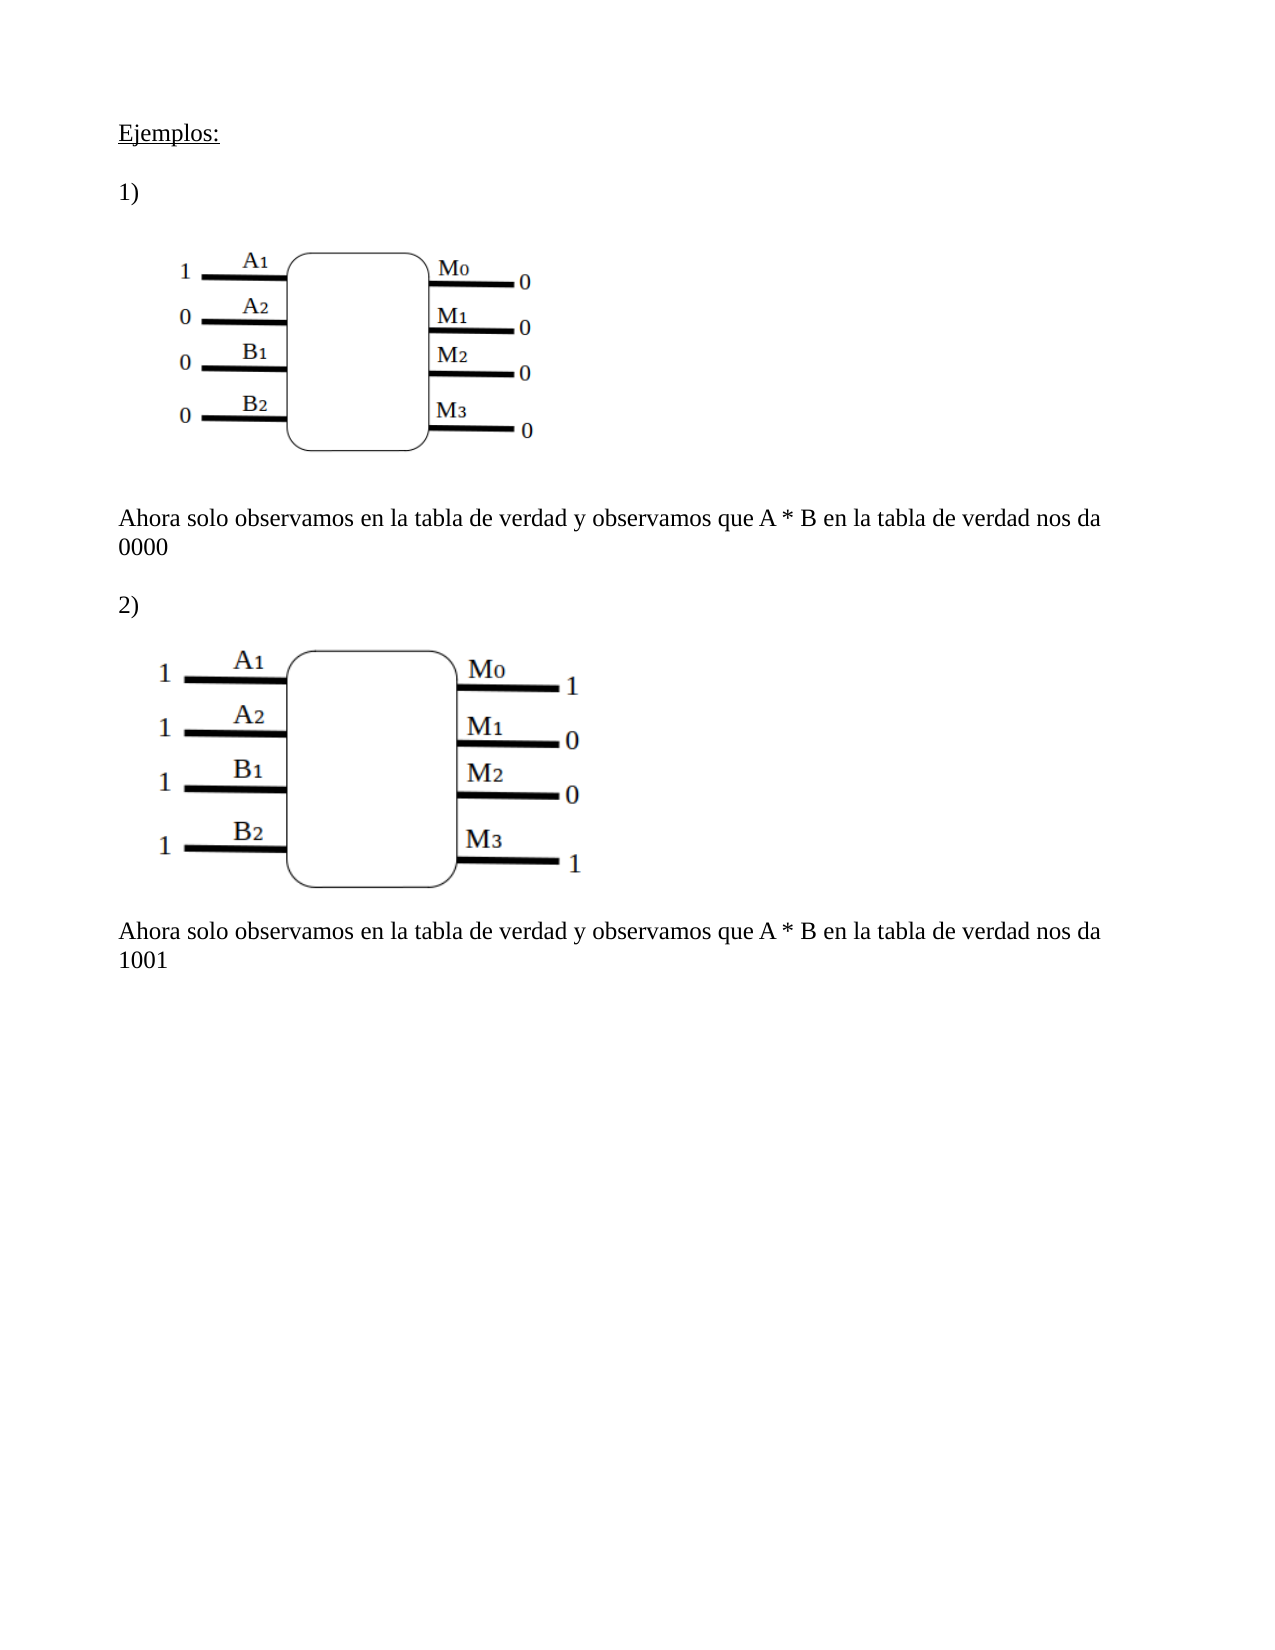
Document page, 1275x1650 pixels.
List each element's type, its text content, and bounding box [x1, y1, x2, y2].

text Ejemplos: [118, 118, 1157, 147]
text Ahora solo observamos en la tabla de verdad y observamos que A * B en la tabla de verdad nos da 0000 [118, 503, 1157, 561]
text 2) [118, 591, 1157, 619]
picture [160, 233, 570, 475]
picture [141, 634, 625, 905]
text Ahora solo observamos en la tabla de verdad y observamos que A * B en la tabla de verdad nos da 1001 [118, 916, 1157, 974]
text 1) [118, 177, 1157, 205]
